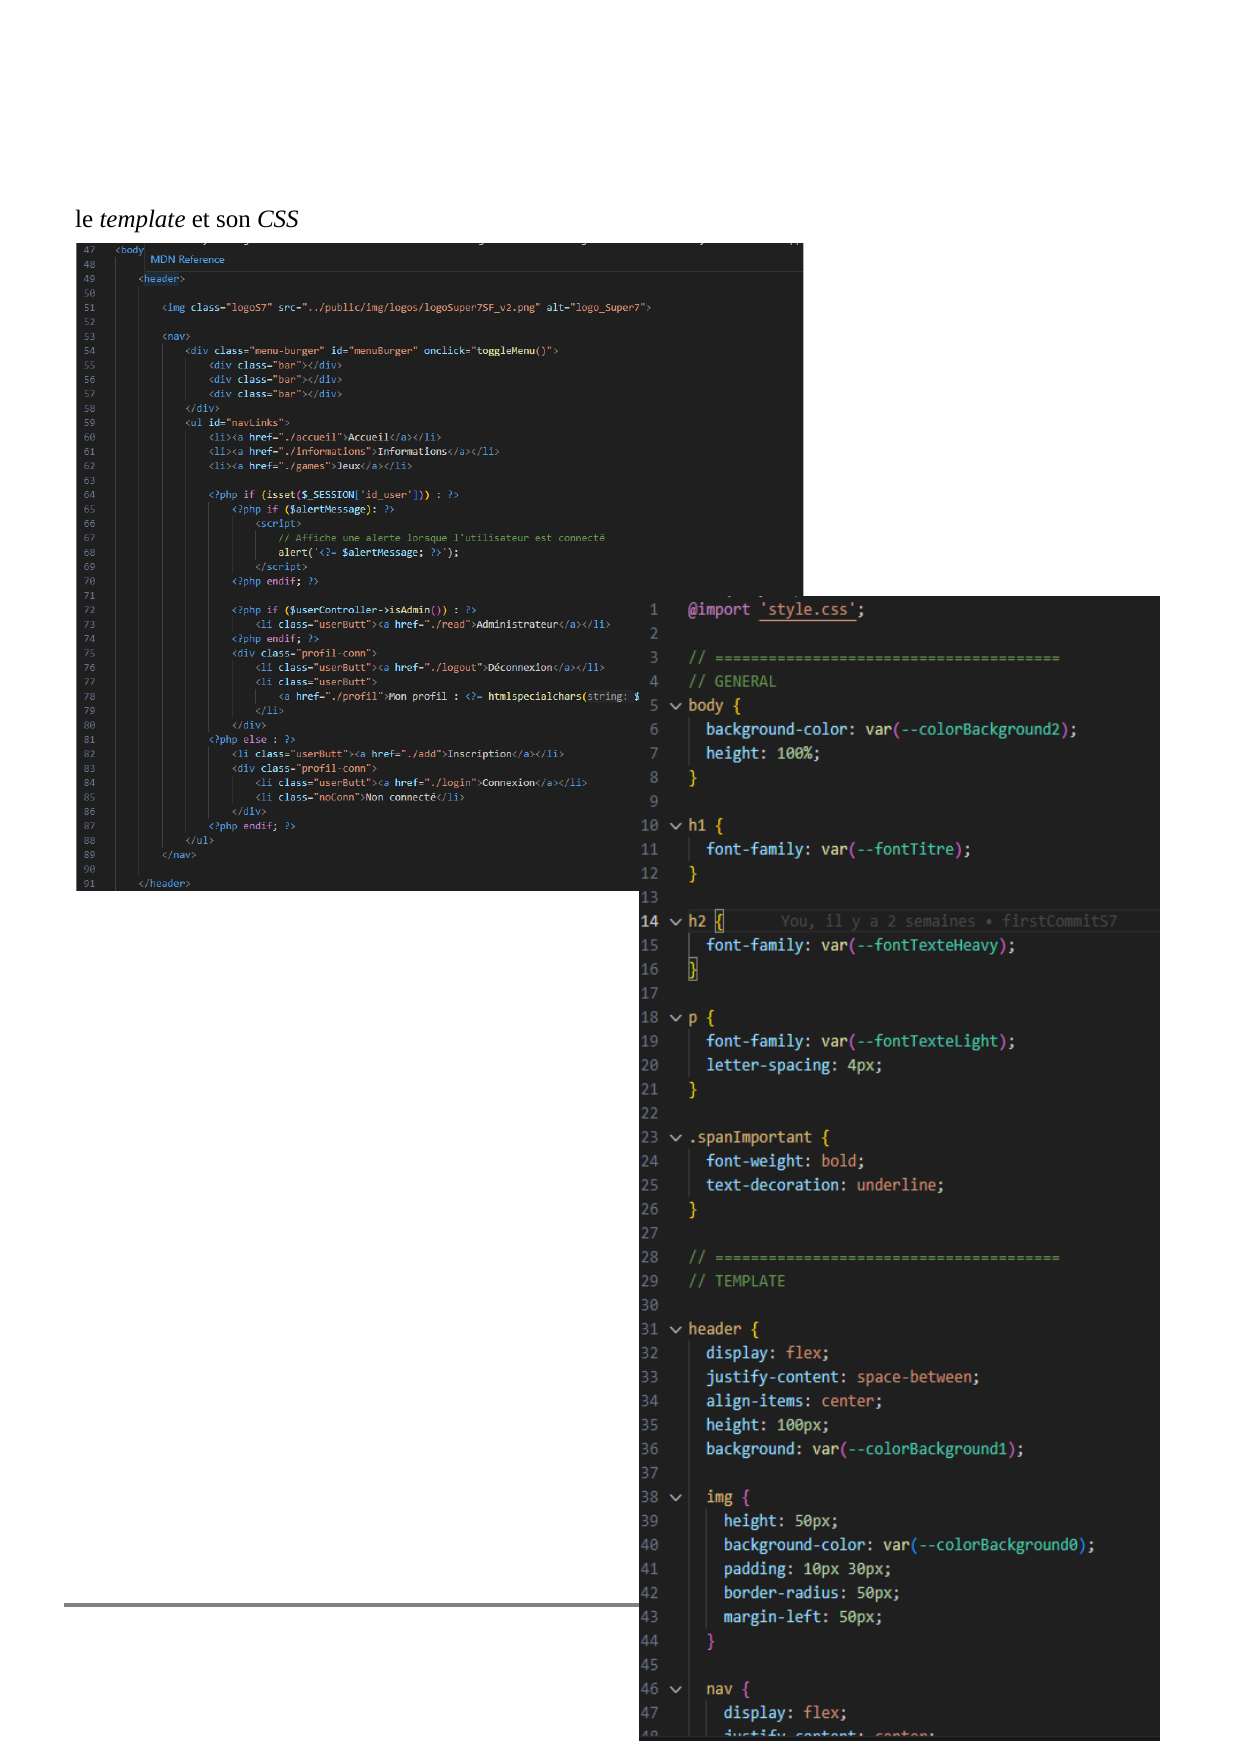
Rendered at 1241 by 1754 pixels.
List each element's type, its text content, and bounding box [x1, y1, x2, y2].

picture [76, 243, 1160, 1741]
text le template et son CSS [75, 204, 1165, 232]
